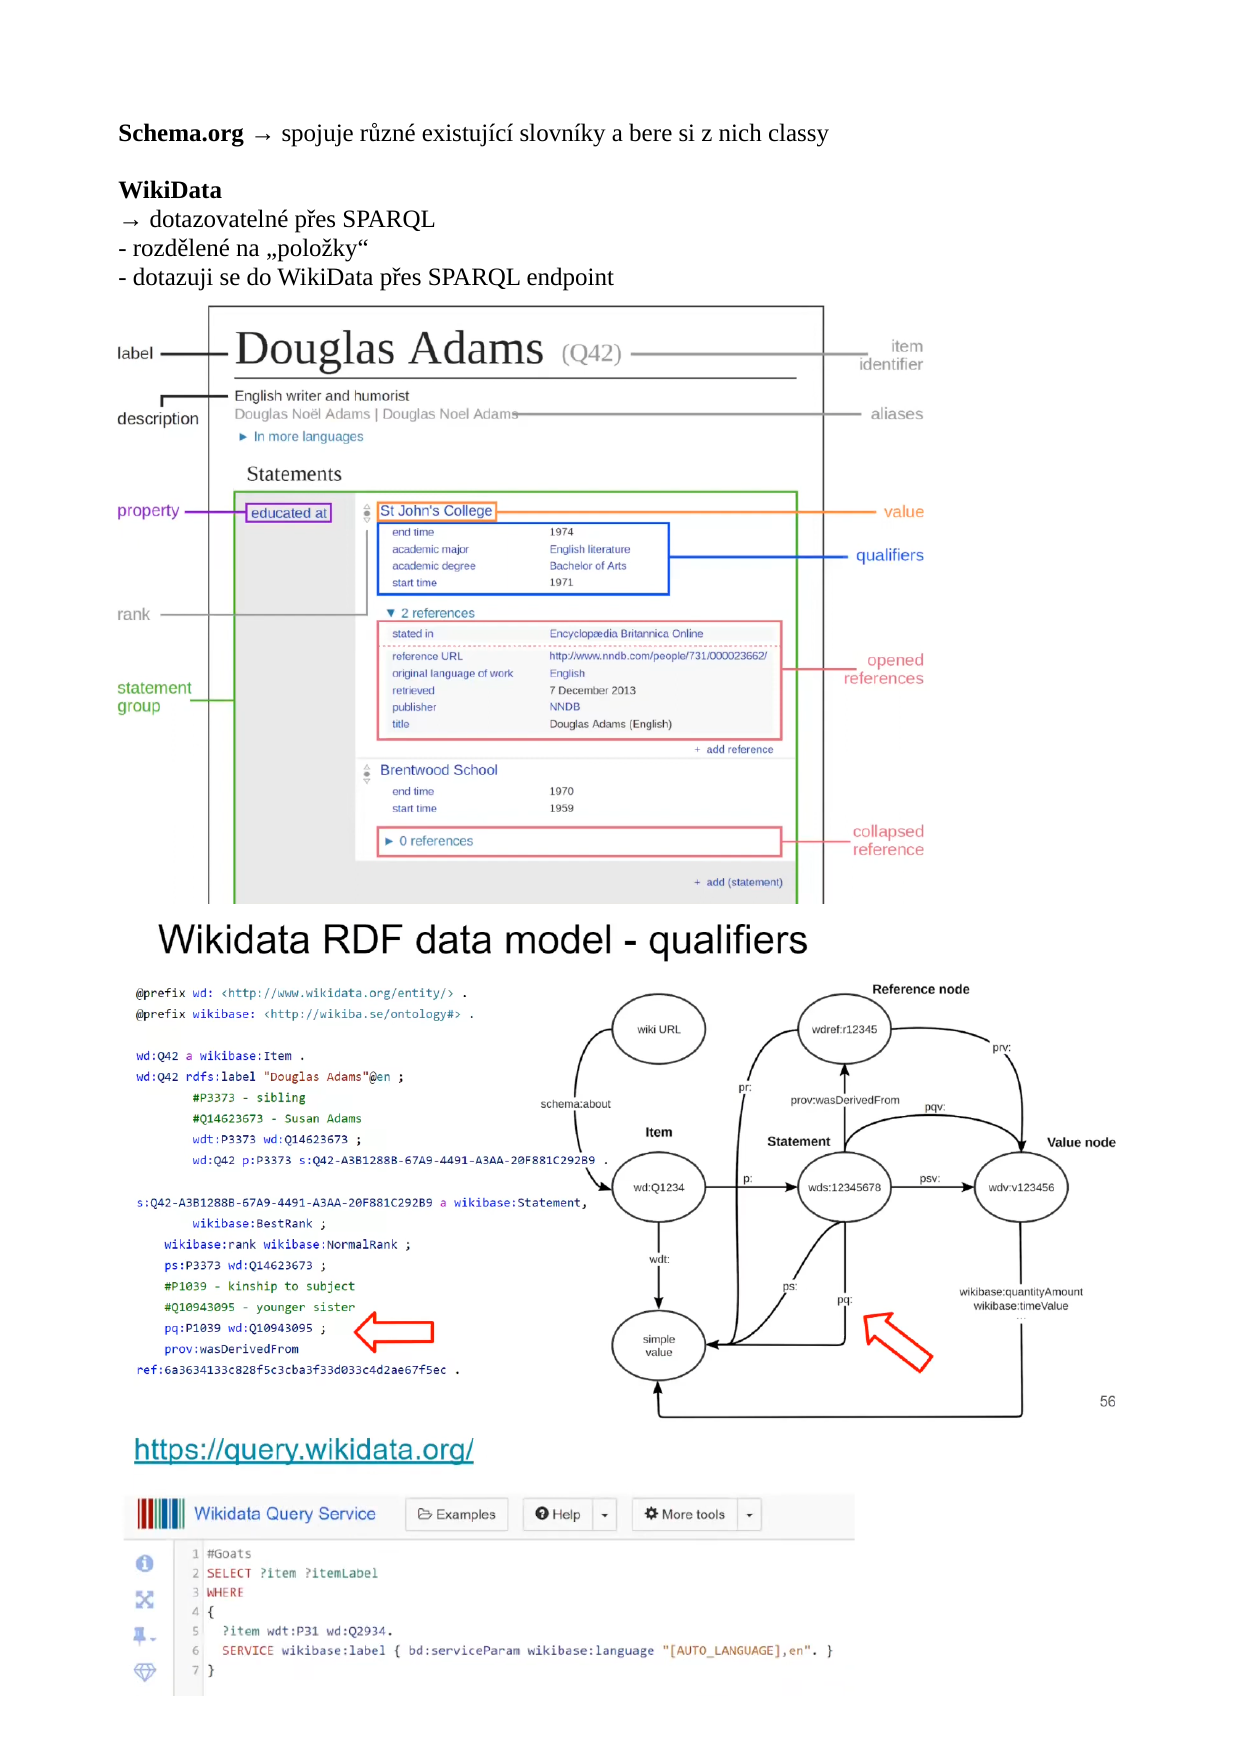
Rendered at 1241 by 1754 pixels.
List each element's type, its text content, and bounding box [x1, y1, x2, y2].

picture [117, 296, 1122, 1696]
text - rozdělené na „položky“ [118, 233, 1122, 262]
text Schema.org → spojuje různé existující slovníky a bere si z nich classy [118, 118, 1122, 147]
text - dotazuji se do WikiData přes SPARQL endpoint [118, 262, 1122, 291]
text WikiData → dotazovatelné přes SPARQL [118, 176, 1122, 233]
